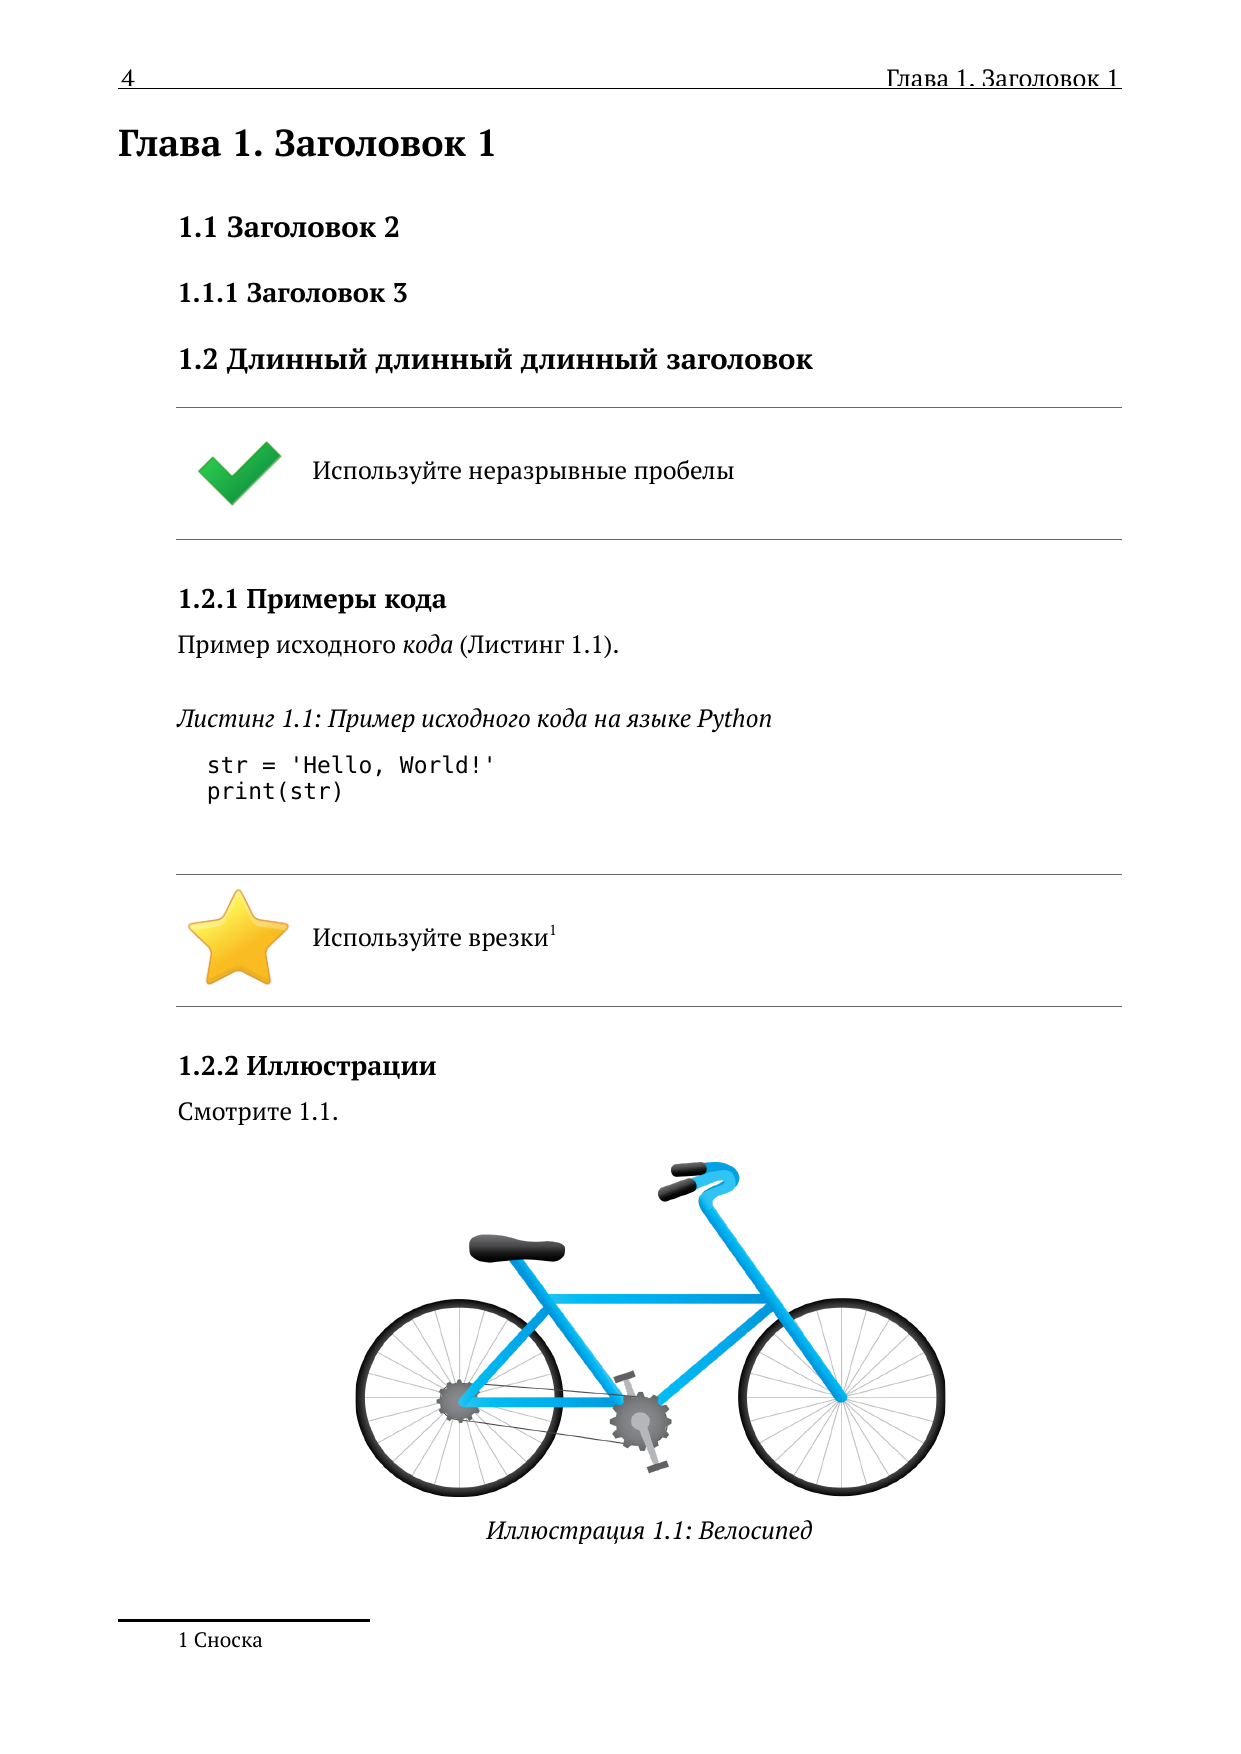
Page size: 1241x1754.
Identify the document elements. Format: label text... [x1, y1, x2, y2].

list print(str) [207, 778, 1124, 805]
title Заголовок 3 [177, 275, 1122, 310]
text Иллюстрация 1.1: Велосипед [177, 1175, 1124, 1547]
picture [181, 880, 295, 994]
title Заголовок 2 [177, 208, 1122, 246]
picture [181, 413, 295, 528]
title Иллюстрации [177, 1048, 1122, 1083]
table_header [176, 408, 301, 539]
text Пример исходного кода (Листинг 1.1). [177, 628, 1122, 661]
title Длинный длинный длинный заголовок [177, 340, 1122, 377]
text Смотрите Иллюстрация 1.1. [177, 1095, 1122, 1127]
table_header [176, 875, 301, 1006]
list str = 'Hello, World!' [207, 752, 1124, 778]
table_header Используйте неразрывные пробелы [301, 408, 1122, 539]
picture [355, 1162, 946, 1497]
title Заголовок 1 [118, 118, 1122, 167]
title Примеры кода [177, 581, 1122, 616]
table_header Используйте врезки [301, 875, 1122, 1006]
list Листинг 1.1: Пример исходного кода на языке Python [177, 702, 1124, 734]
